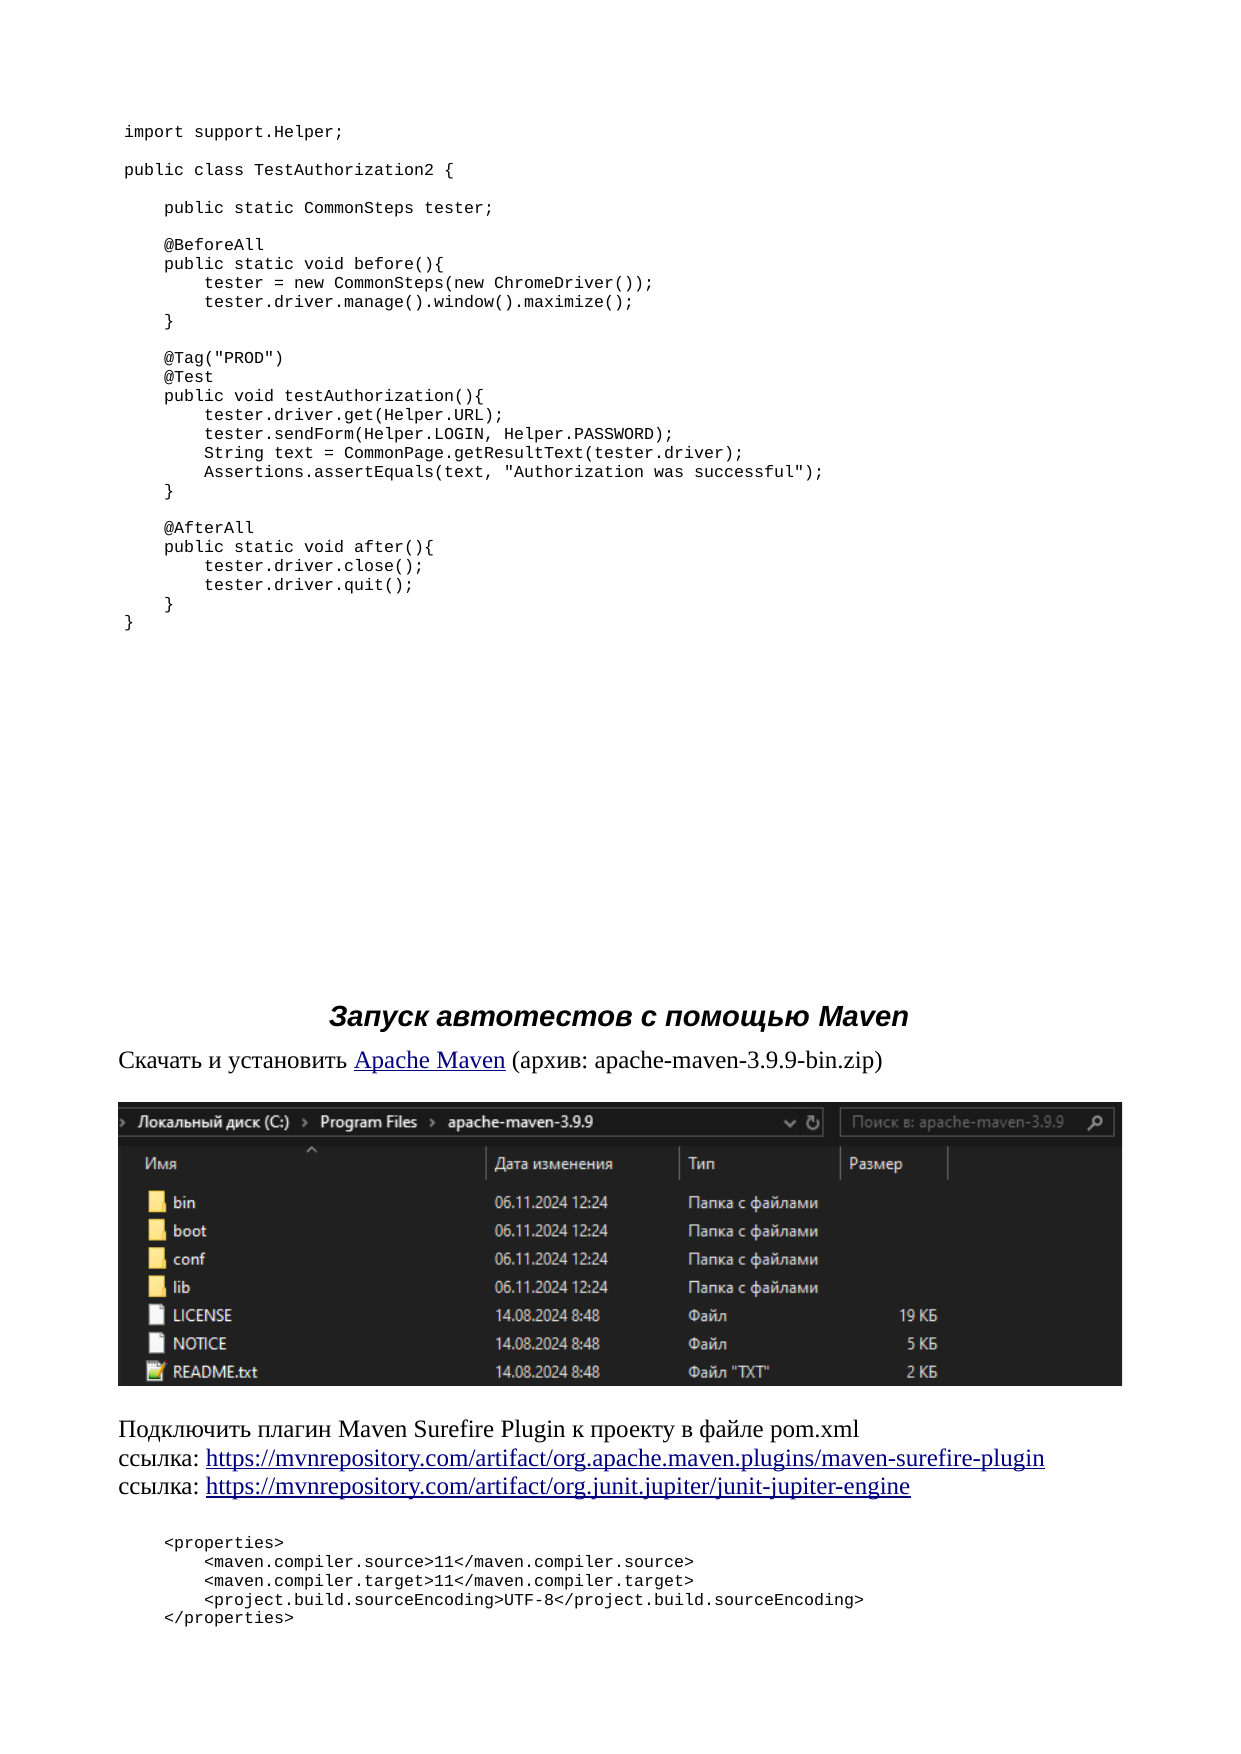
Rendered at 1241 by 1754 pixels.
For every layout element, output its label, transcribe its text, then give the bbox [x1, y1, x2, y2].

text Подключить плагин Maven Surefire Plugin к проекту в файле pom.xml [118, 1414, 1122, 1443]
subtitle Запуск автотестов с помощью Maven [118, 999, 1122, 1032]
text ссылка: https://mvnrepository.com/artifact/org.apache.maven.plugins/maven-surefire-plugin [118, 1443, 1122, 1471]
text ссылка: https://mvnrepository.com/artifact/org.junit.jupiter/junit-jupiter-engine [118, 1471, 1122, 1500]
table_header import support.Helper; public class TestAuthorization2 { public static CommonSteps tester; @BeforeAll public static void before(){ tester = new CommonSteps(new ChromeDriver()); tester.driver.manage().window().maximize(); } @Tag("PROD") @Test public void testAuthorization(){ tester.driver.get(Helper.URL); tester.sendForm(Helper.LOGIN, Helper.PASSWORD); String text = CommonPage.getResultText(tester.driver); Assertions.assertEquals(text, "Authorization was successful"); } @AfterAll public static void after(){ tester.driver.close(); tester.driver.quit(); } } [118, 118, 1122, 657]
text Скачать и установить Apache Maven (архив: apache-maven-3.9.9-bin.zip) [118, 1045, 1122, 1073]
picture [118, 1102, 1123, 1386]
table_header <properties> <maven.compiler.source>11</maven.compiler.source> <maven.compiler.target>11</maven.compiler.target> <project.build.sourceEncoding>UTF-8</project.build.sourceEncoding> </properties> [118, 1529, 1122, 1634]
